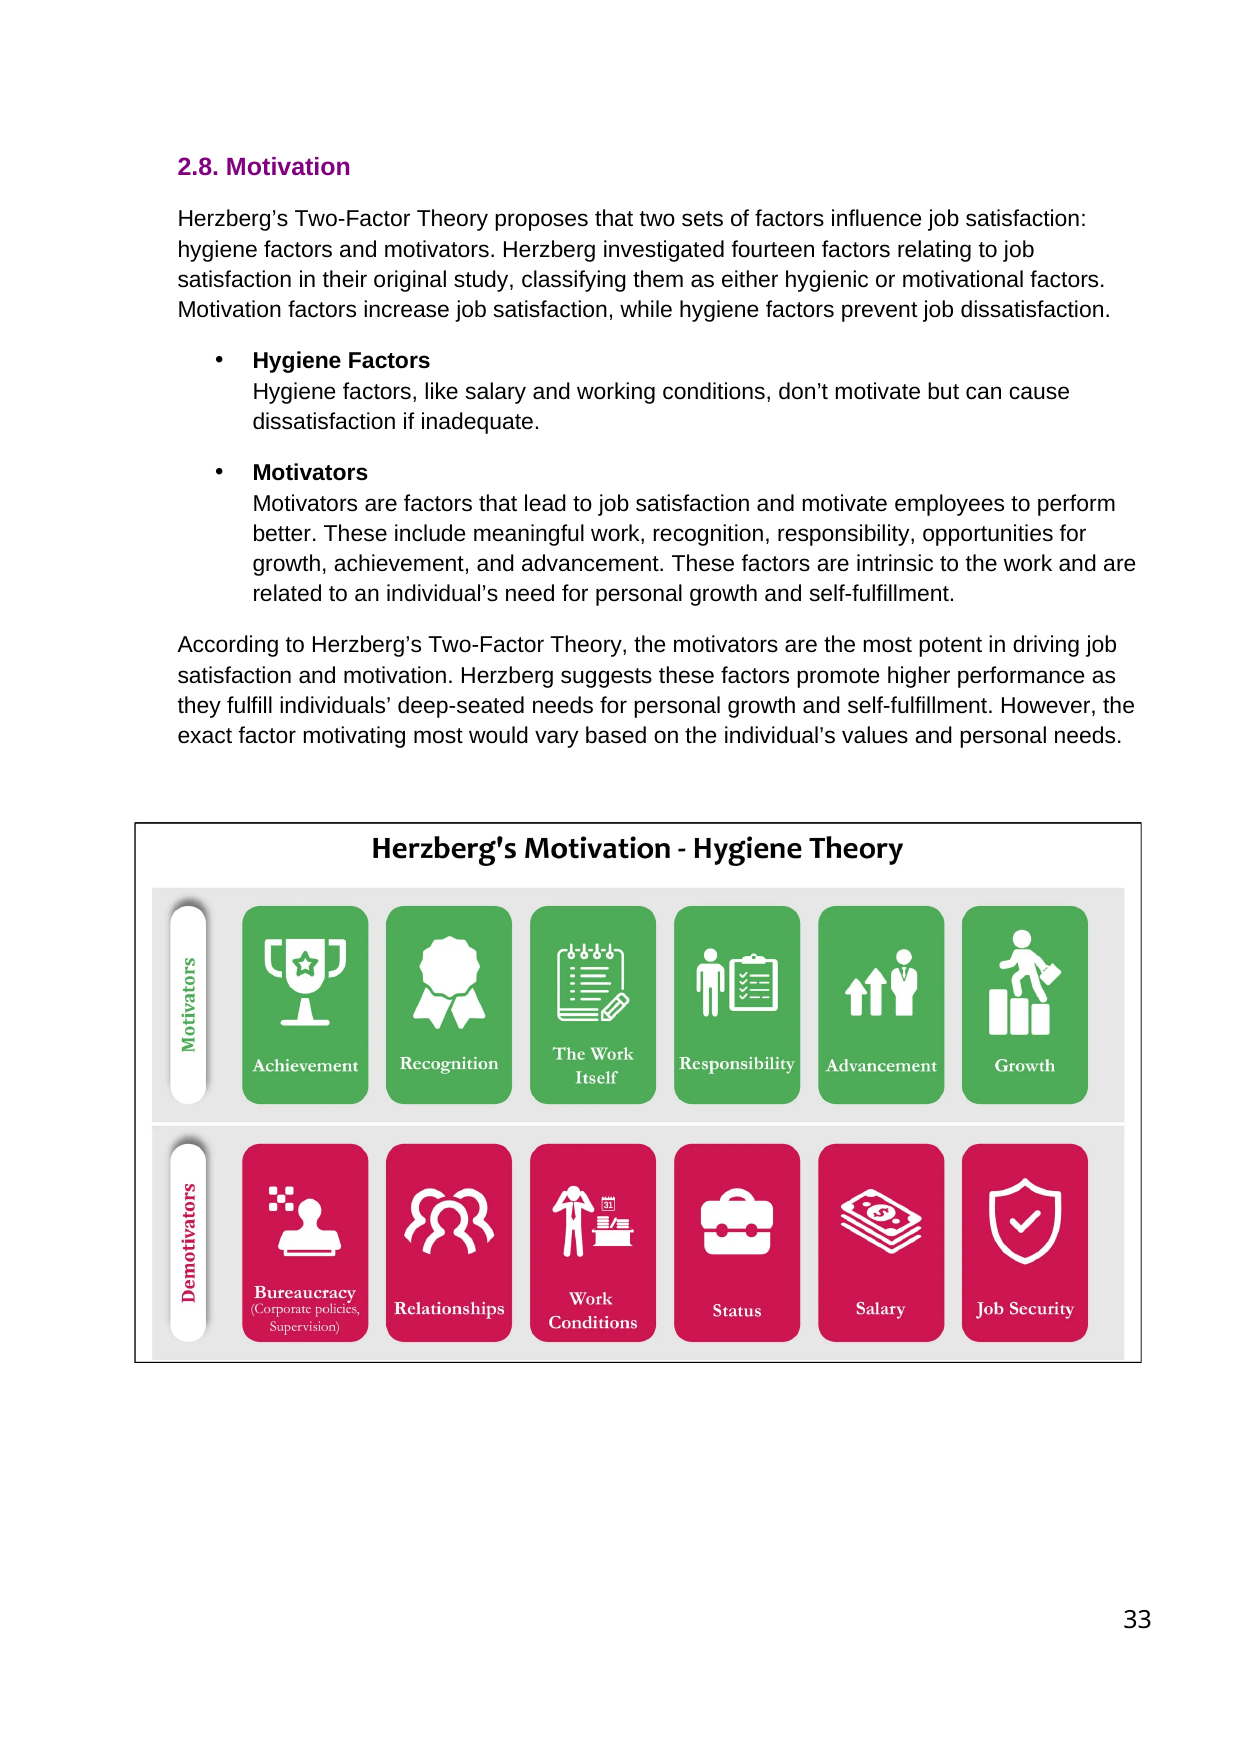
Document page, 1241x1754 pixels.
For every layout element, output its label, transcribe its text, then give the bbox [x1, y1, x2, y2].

text According to Herzberg’s Two-Factor Theory, the motivators are the most potent in driving job satisfaction and motivation. Herzberg suggests these factors promote higher performance as they fulfill individuals’ deep-seated needs for personal growth and self-fulfillment. However, the exact factor motivating most would vary based on the individual’s values and personal needs. [177, 631, 1152, 748]
subtitle 2.8. Motivation [177, 151, 1152, 180]
list Hygiene Factors Hygiene factors, like salary and working conditions, don’t motivate but can cause dissatisfaction if inadequate. [215, 347, 1152, 434]
list Motivators Motivators are factors that lead to job satisfaction and motivate employees to perform better. These include meaningful work, recognition, responsibility, opportunities for growth, achievement, and advancement. These factors are intrinsic to the work and are related to an individual’s need for personal growth and self-fulfillment. [215, 459, 1152, 607]
text Herzberg’s Two-Factor Theory proposes that two sets of factors influence job satisfaction: hygiene factors and motivators. Herzberg investigated fourteen factors relating to job satisfaction in their original study, classifying them as either hygienic or motivational factors. Motivation factors increase job satisfaction, while hygiene factors prevent job dissatisfaction. [177, 205, 1152, 322]
picture [134, 822, 1142, 1363]
